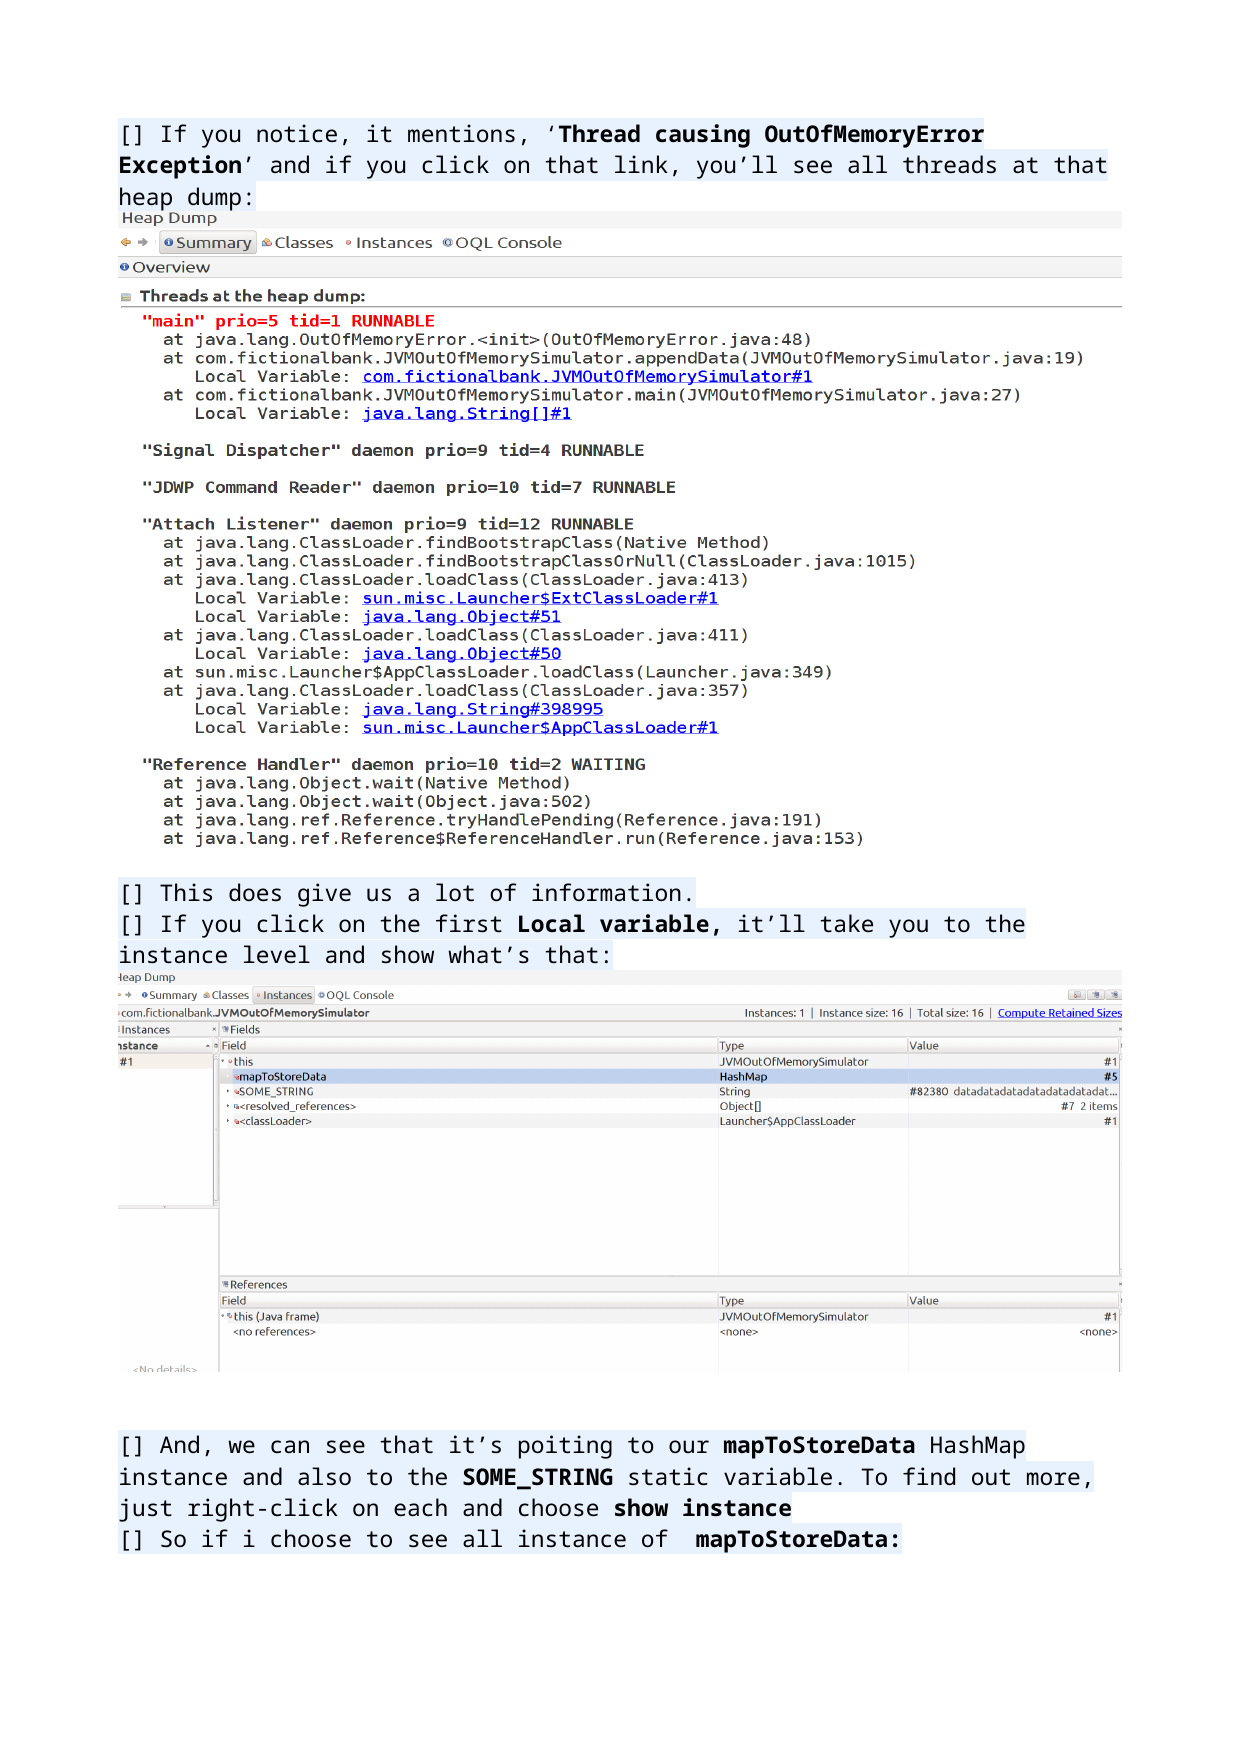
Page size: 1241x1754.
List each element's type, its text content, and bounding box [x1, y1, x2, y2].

text [] If you notice, it mentions, ‘Thread causing OutOfMemoryError Exception’ and if you click on that link, you’ll see all threads at that heap dump: [118, 118, 1122, 211]
picture [118, 211, 1123, 849]
picture [118, 970, 1123, 1372]
text [] This does give us a lot of information. [118, 877, 1122, 908]
text [] And, we can see that it’s poiting to our mapToStoreData HashMap instance and also to the SOME_STRING static variable. To find out more, just right-click on each and choose show instance [118, 1429, 1122, 1523]
text [] If you click on the first Local variable, it’ll take you to the instance level and show what’s that: [118, 908, 1122, 970]
text [] So if i choose to see all instance of mapToStoreData: [118, 1523, 1122, 1554]
